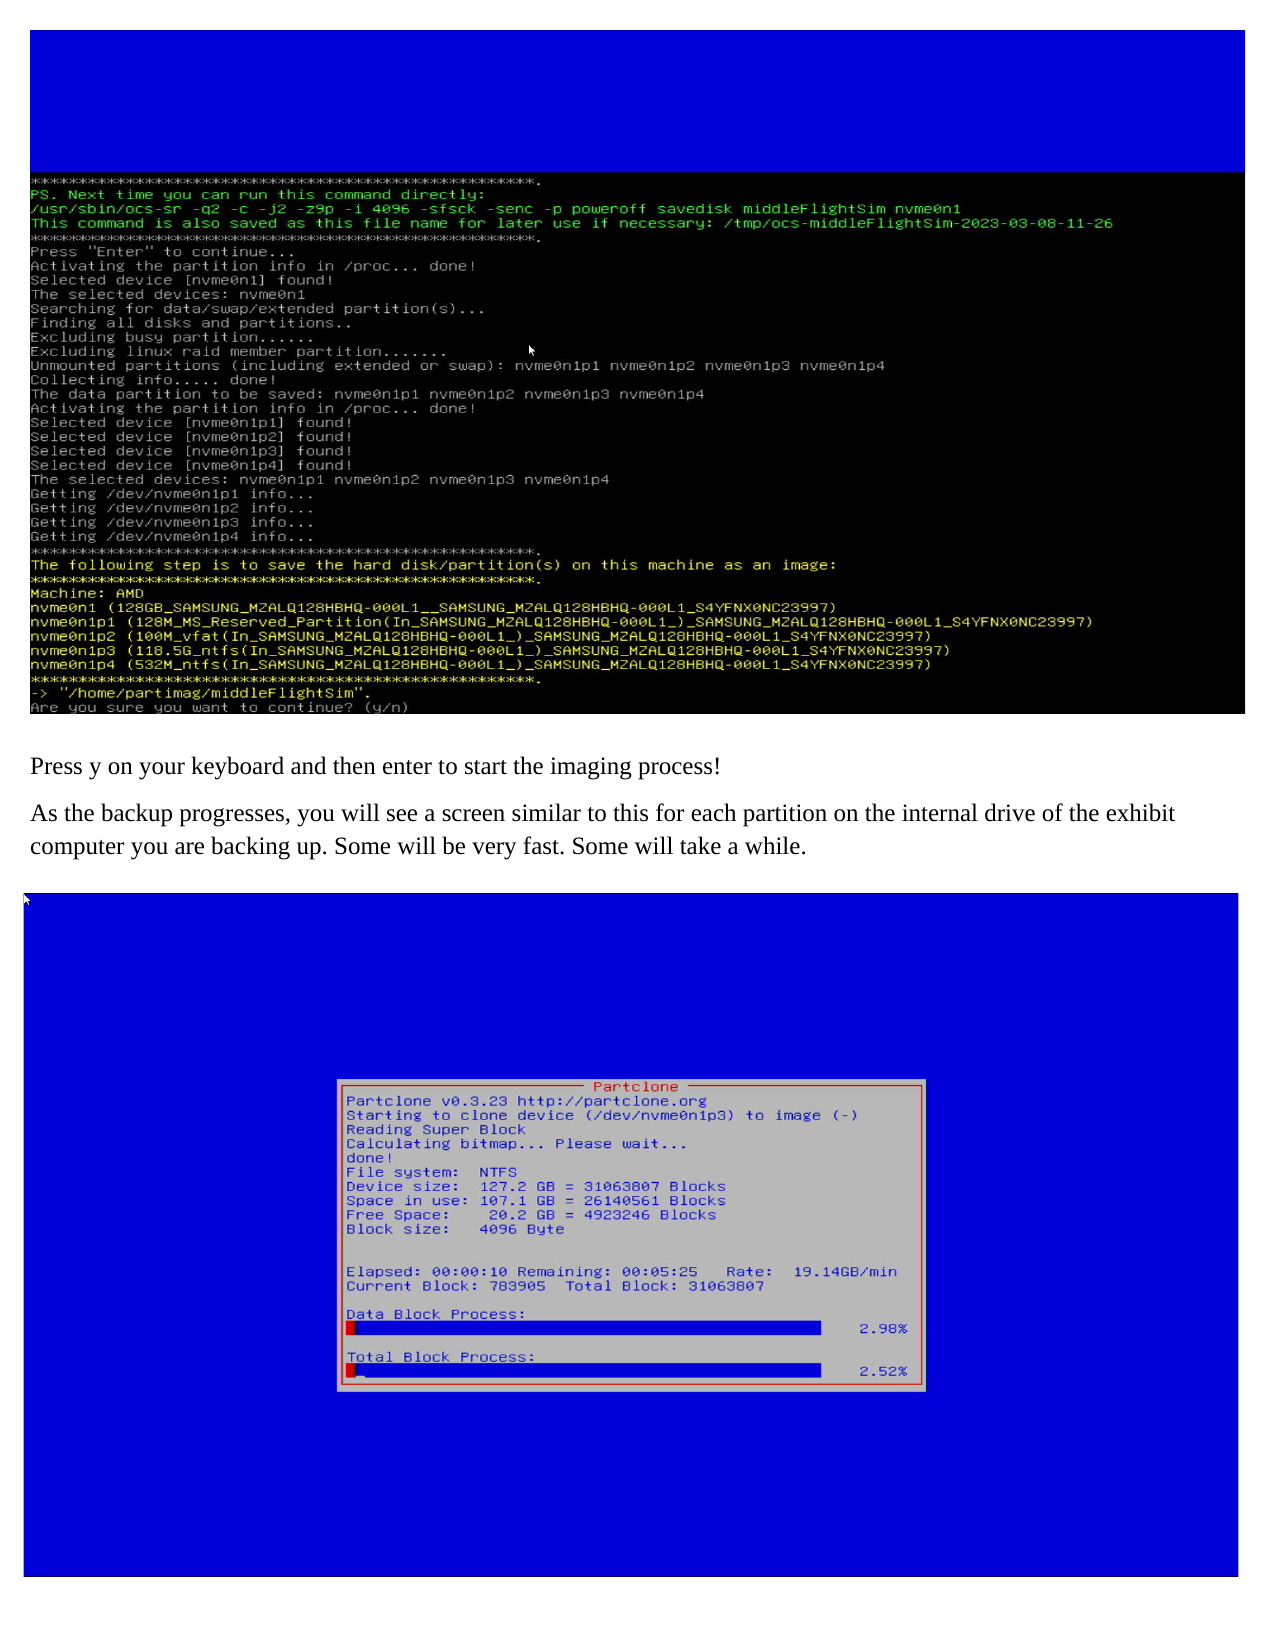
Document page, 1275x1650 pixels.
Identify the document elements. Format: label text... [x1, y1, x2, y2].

text Press y on your keyboard and then enter to start the imaging process! [30, 714, 1245, 779]
picture [30, 30, 1246, 714]
text As the backup progresses, you will see a screen similar to this for each partition on the internal drive of the exhibit computer you are backing up. Some will be very fast. Some will take a while. [30, 798, 1245, 893]
picture [23, 893, 1239, 1577]
